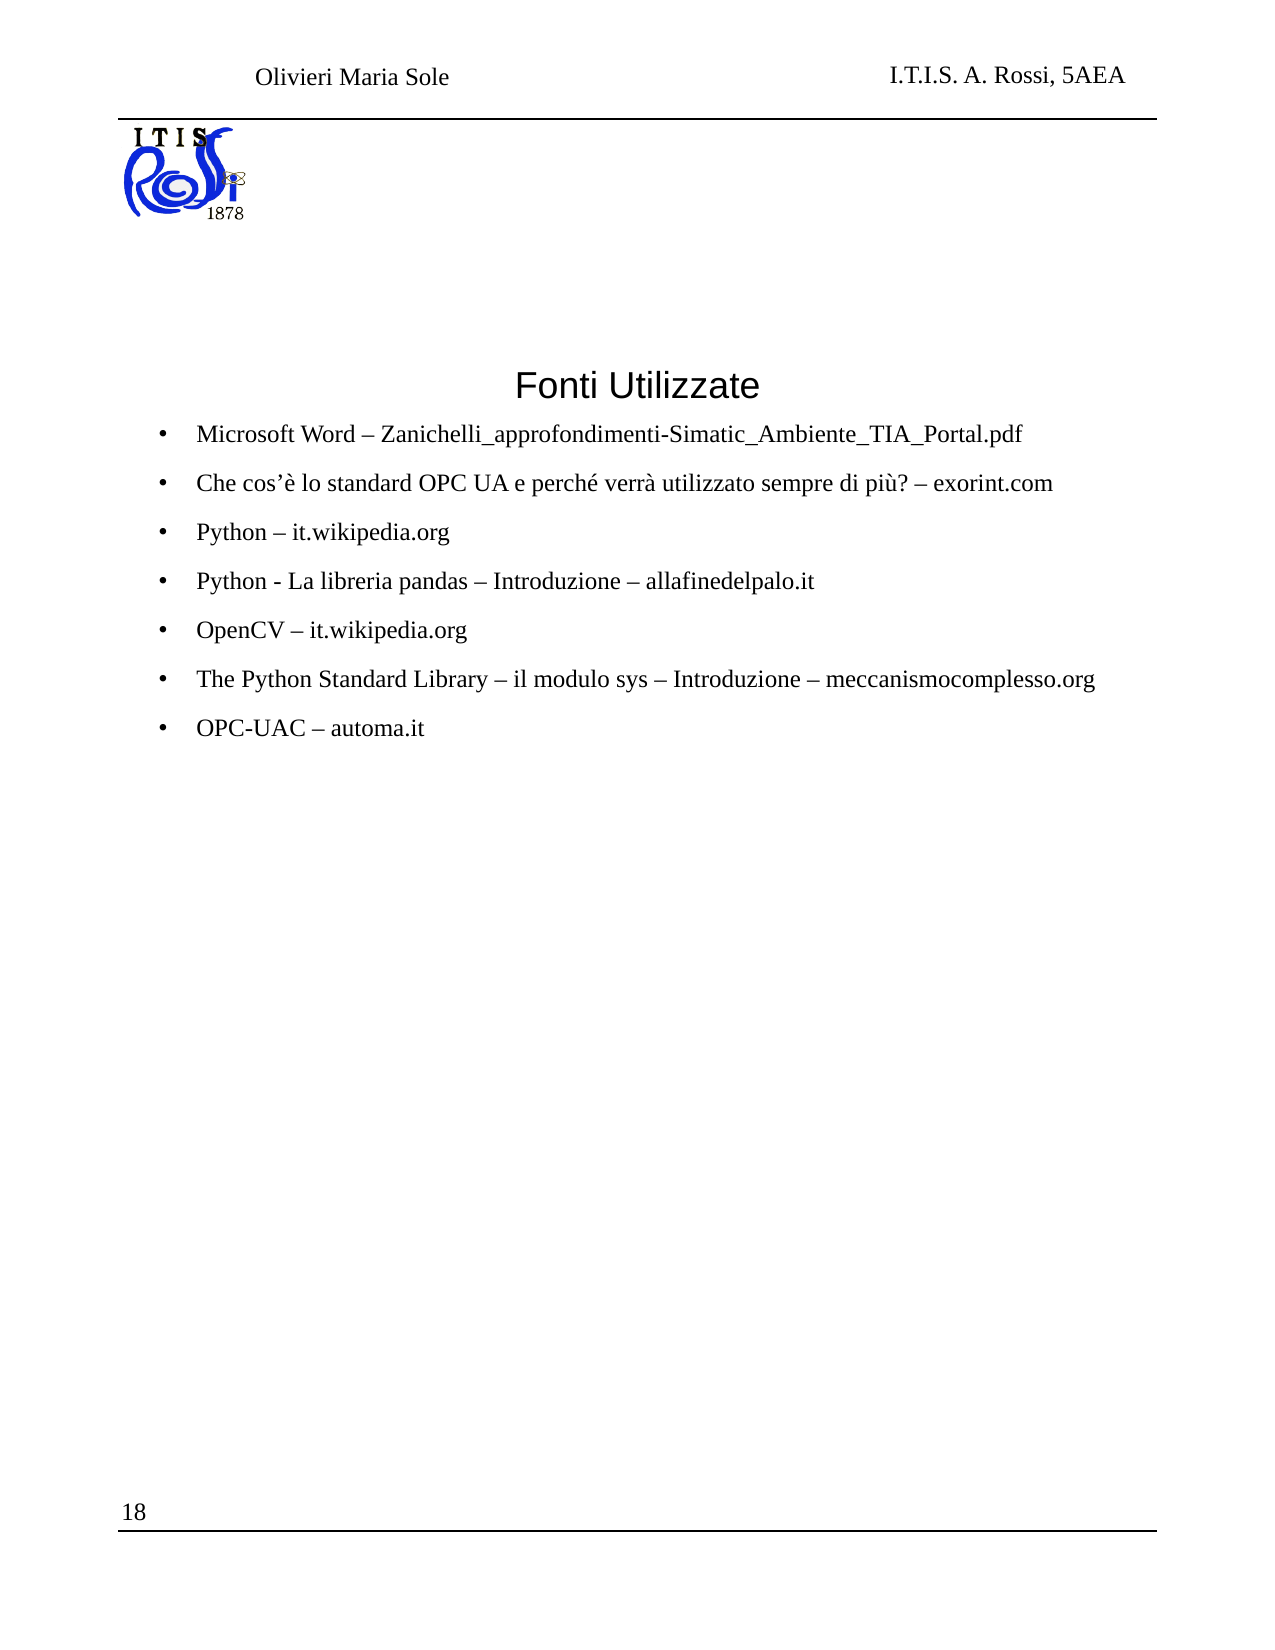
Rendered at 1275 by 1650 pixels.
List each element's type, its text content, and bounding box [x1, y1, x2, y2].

list OpenCV – it.wikipedia.org [158, 615, 1154, 644]
picture [121, 123, 249, 225]
subtitle Fonti Utilizzate [121, 363, 1154, 407]
list Che cos’è lo standard OPC UA e perché verrà utilizzato sempre di più? – exorint.com [158, 468, 1154, 497]
list The Python Standard Library – il modulo sys – Introduzione – meccanismocomplesso.org [158, 664, 1154, 693]
list Python – it.wikipedia.org [158, 517, 1154, 546]
list OPC-UAC – automa.it [158, 713, 1154, 742]
list Microsoft Word – Zanichelli_approfondimenti-Simatic_Ambiente_TIA_Portal.pdf [158, 419, 1154, 448]
list Python - La libreria pandas – Introduzione – allafinedelpalo.it [158, 566, 1154, 595]
